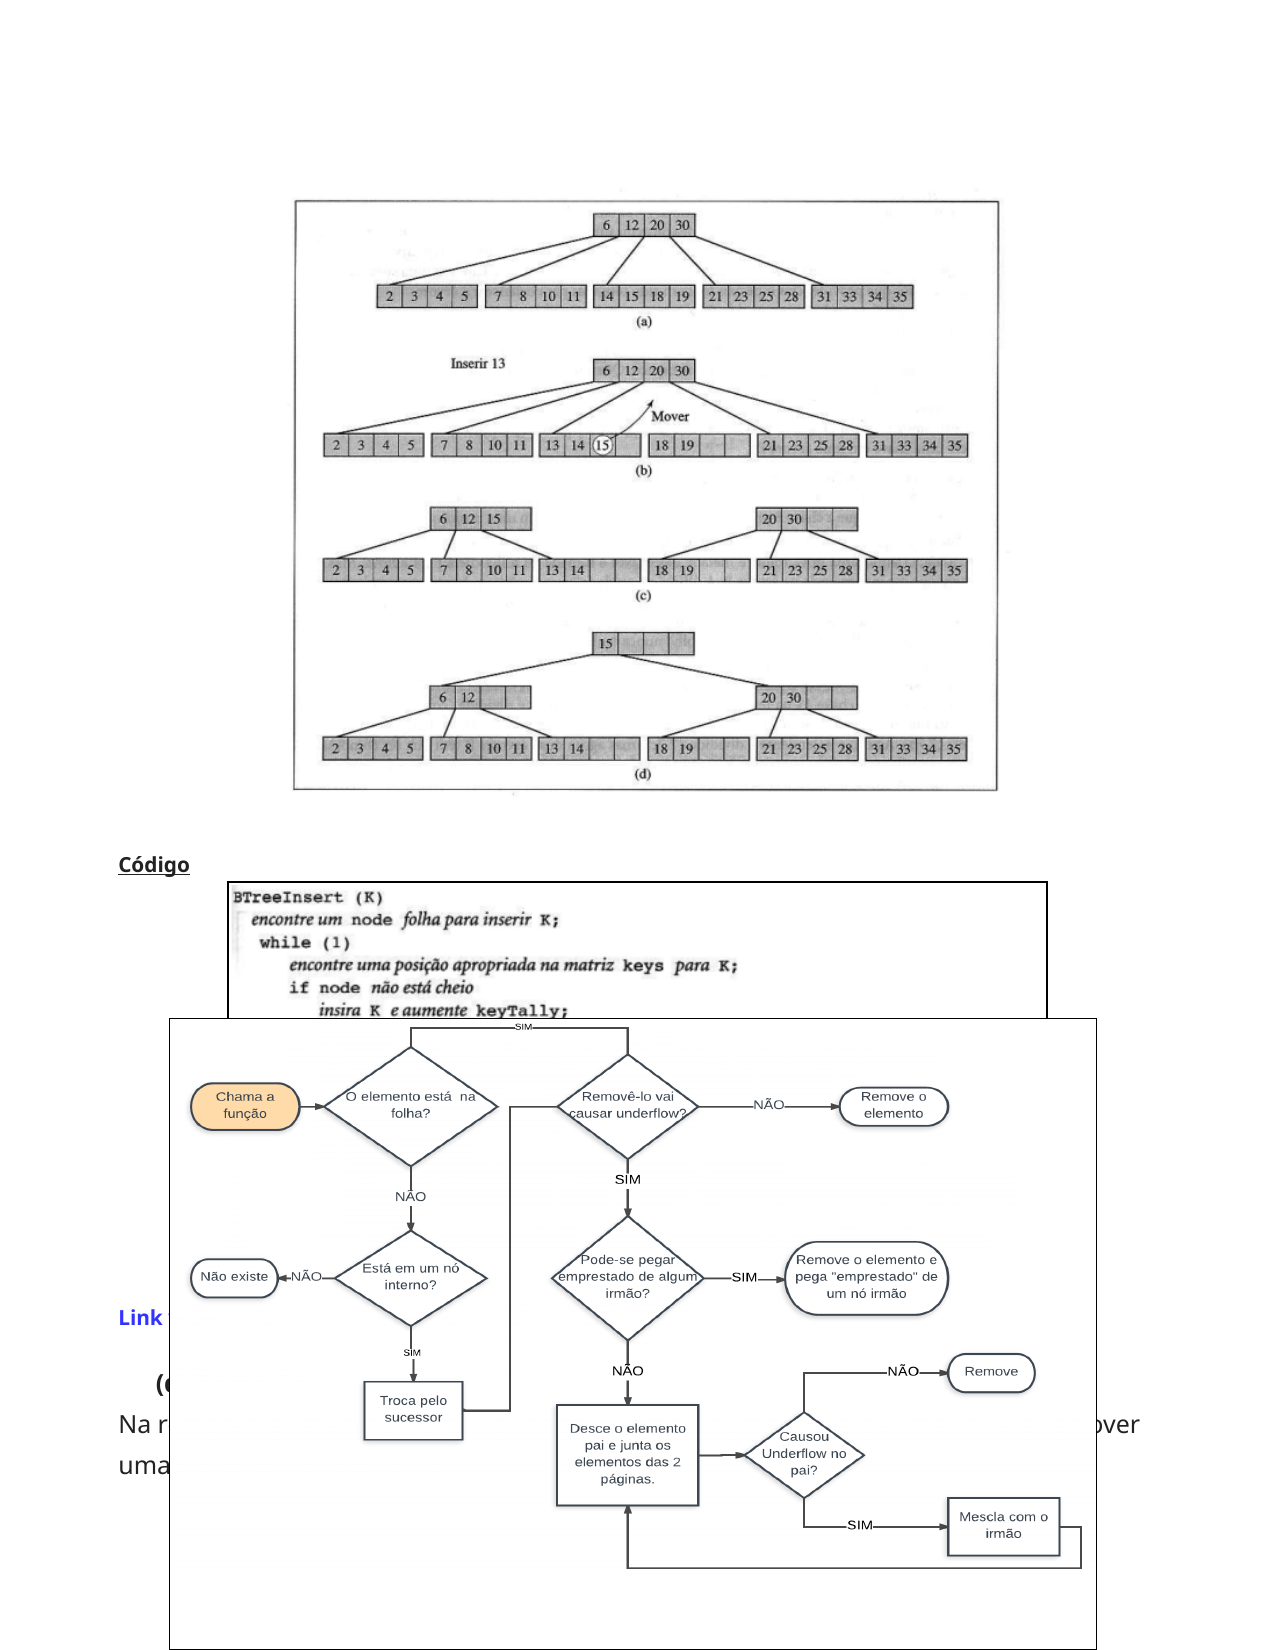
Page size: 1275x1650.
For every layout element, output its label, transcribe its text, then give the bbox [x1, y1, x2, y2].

text Na remoção existem dois casos principais: remover uma chave de uma folha e remover uma chave de nó não-folha. [118, 1406, 169, 1481]
text Código [118, 850, 1157, 878]
picture [231, 885, 548, 1018]
text Na remoção existem dois casos principais: remover uma chave de uma folha e remover uma chave de nó não-folha. [1097, 1406, 1157, 1481]
picture [278, 187, 1015, 803]
text Link vídeo: https://www.youtube.com/watch?v=bClLKuIjPS0 [118, 1303, 169, 1331]
list Remoção [156, 1366, 169, 1400]
list Remoção [1097, 1366, 1157, 1400]
picture [170, 1019, 1096, 1649]
text Link vídeo: https://www.youtube.com/watch?v=bClLKuIjPS0 [1097, 1303, 1157, 1331]
